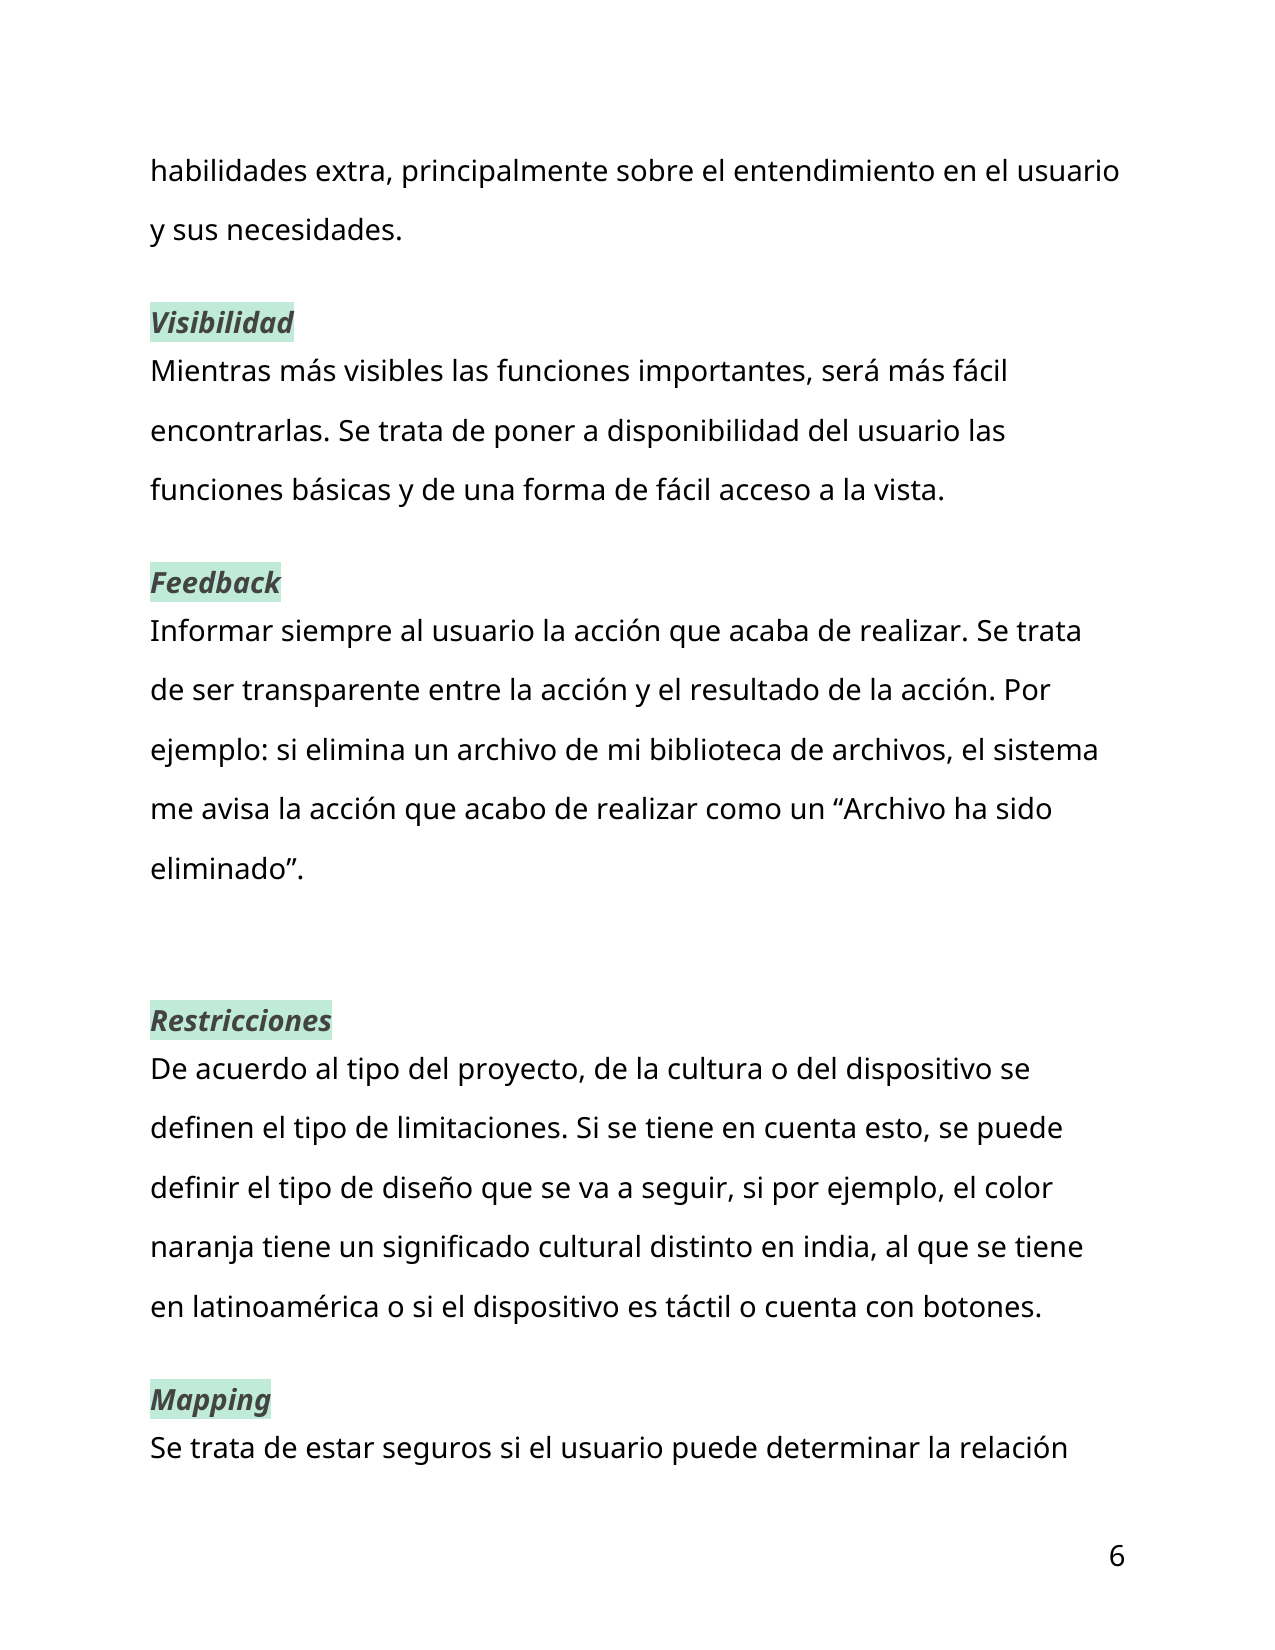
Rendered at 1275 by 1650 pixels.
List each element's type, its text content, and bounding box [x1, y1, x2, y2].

text Informar siempre al usuario la acción que acaba de realizar. Se trata de ser transparente entre la acción y el resultado de la acción. Por ejemplo: si elimina un archivo de mi biblioteca de archivos, el sistema me avisa la acción que acabo de realizar como un “Archivo ha sido eliminado”. [150, 610, 1125, 888]
subtitle Restricciones [332, 1000, 1125, 1040]
subtitle Mapping [271, 1379, 1125, 1419]
subtitle Visibilidad [294, 302, 1125, 342]
text Mientras más visibles las funciones importantes, será más fácil encontrarlas. Se trata de poner a disponibilidad del usuario las funciones básicas y de una forma de fácil acceso a la vista. [150, 350, 1125, 509]
text Se trata de estar seguros si el usuario puede determinar la relación [150, 1427, 1125, 1467]
text habilidades extra, principalmente sobre el entendimiento en el usuario y sus necesidades. [150, 150, 1125, 249]
subtitle Feedback [281, 562, 1125, 602]
text De acuerdo al tipo del proyecto, de la cultura o del dispositivo se definen el tipo de limitaciones. Si se tiene en cuenta esto, se puede definir el tipo de diseño que se va a seguir, si por ejemplo, el color naranja tiene un significado cultural distinto en india, al que se tiene en latinoamérica o si el dispositivo es táctil o cuenta con botones. [150, 1048, 1125, 1326]
